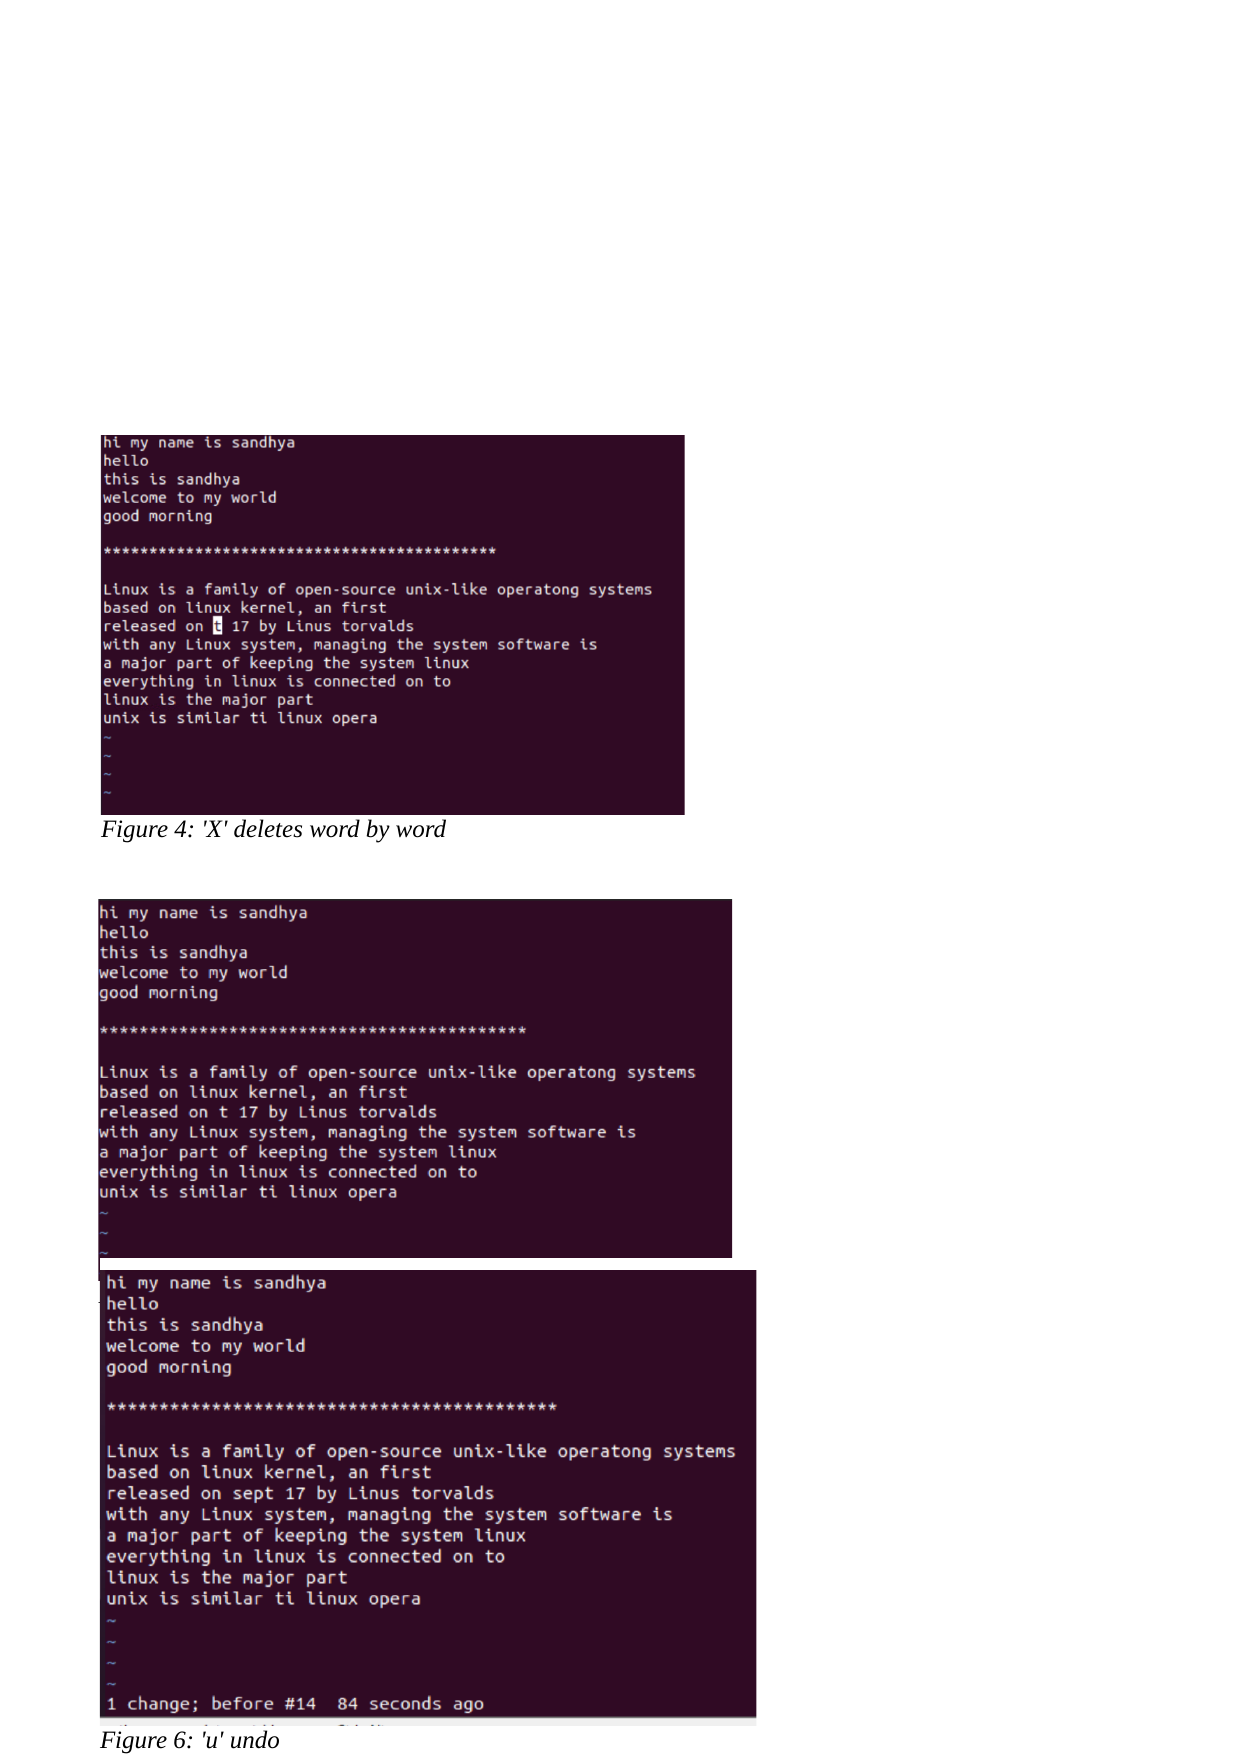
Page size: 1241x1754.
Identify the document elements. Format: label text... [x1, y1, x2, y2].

picture [98, 899, 757, 1726]
text Figure 4: 'X' deletes word by word [101, 815, 685, 843]
text Figure 6: 'u' undo [100, 1726, 757, 1754]
picture [100, 435, 685, 815]
